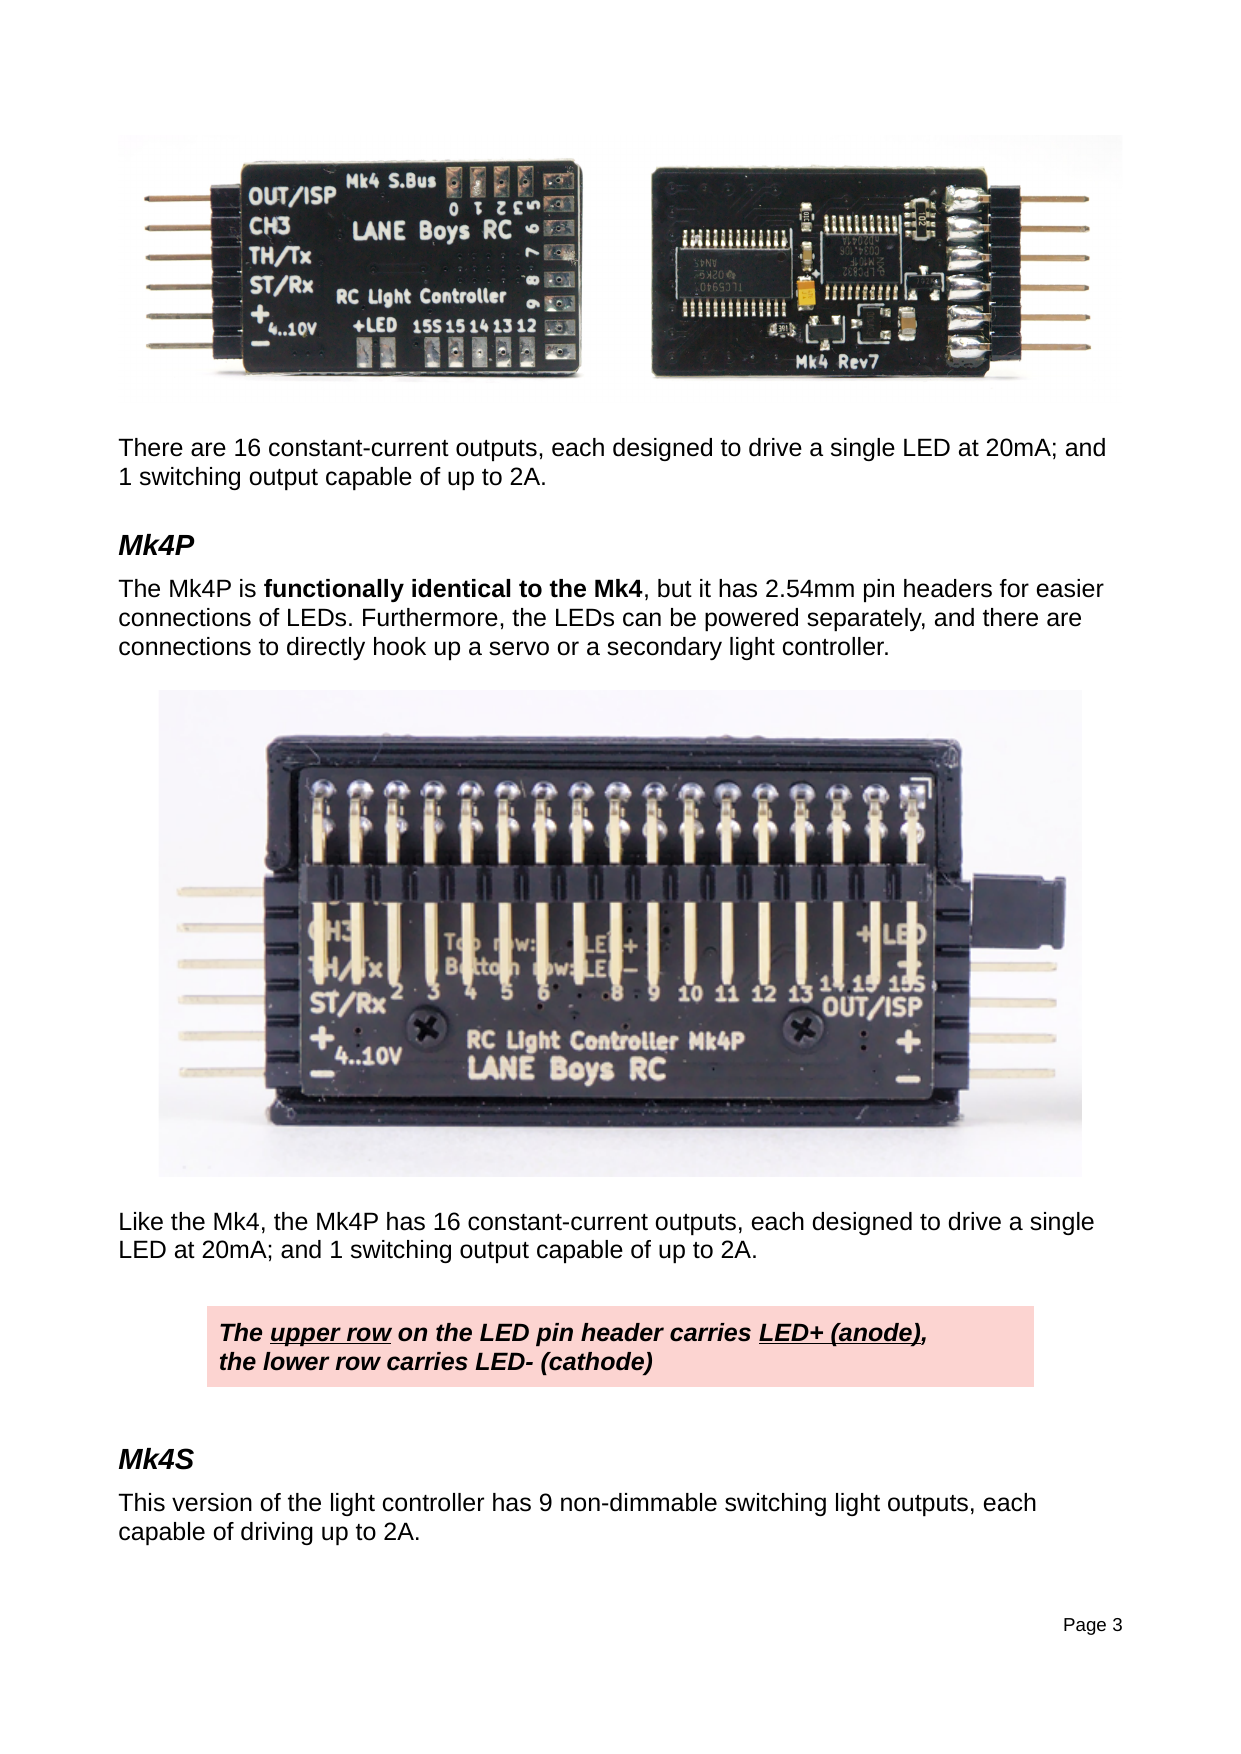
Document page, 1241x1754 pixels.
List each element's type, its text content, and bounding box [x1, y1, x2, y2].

text Like the Mk4, the Mk4P has 16 constant-current outputs, each designed to drive a single LED at 20mA; and 1 switching output capable of up to 2A. [118, 1207, 1122, 1264]
text This version of the light controller has 9 non-dimmable switching light outputs, each capable of driving up to 2A. [118, 1488, 1122, 1545]
subtitle Mk4P [118, 528, 1122, 562]
picture [118, 135, 1123, 403]
text The Mk4P is functionally identical to the Mk4, but it has 2.54mm pin headers for easier connections of LEDs. Furthermore, the LEDs can be powered separately, and there are connections to directly hook up a servo or a secondary light controller. [118, 574, 1122, 660]
subtitle Mk4S [118, 1442, 1122, 1475]
text The upper row on the LED pin header carries LED+ (anode), the lower row carries LED- (cathode) [207, 1306, 1034, 1387]
picture [158, 690, 1082, 1177]
text There are 16 constant-current outputs, each designed to drive a single LED at 20mA; and 1 switching output capable of up to 2A. [118, 433, 1122, 491]
